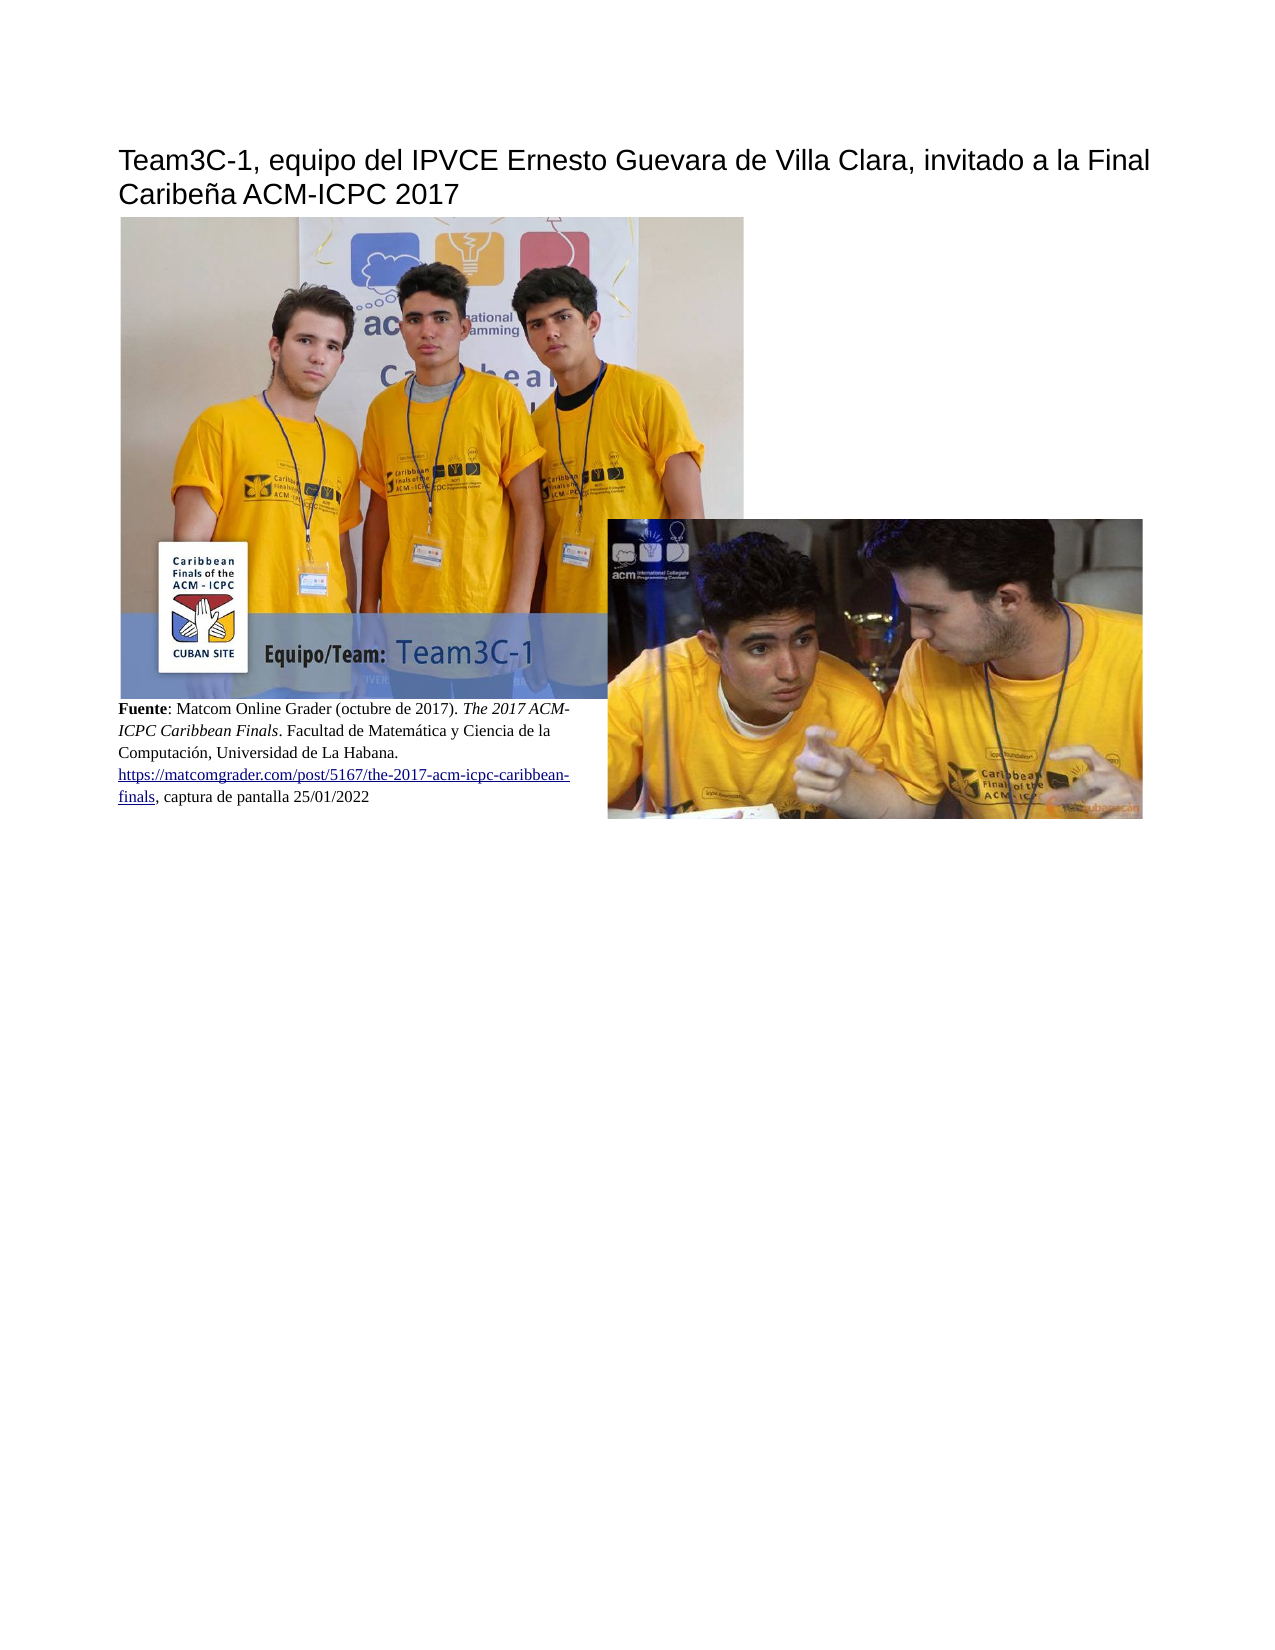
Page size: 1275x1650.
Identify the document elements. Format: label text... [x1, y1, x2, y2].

text Fuente: Matcom Online Grader (octubre de 2017). The 2017 ACM-ICPC Caribbean Finals. Facultad de Matemática y Ciencia de la Computación, Universidad de La Habana. https://matcomgrader.com/post/5167/the-2017-acm-icpc-caribbean-finals, captura de pantalla 25/01/2022 [118, 223, 607, 806]
subtitle Team3C-1, equipo del IPVCE Ernesto Guevara de Villa Clara, invitado a la Final Caribeña ACM-ICPC 2017 [118, 143, 1157, 210]
text [744, 223, 1157, 806]
picture [120, 217, 1143, 819]
